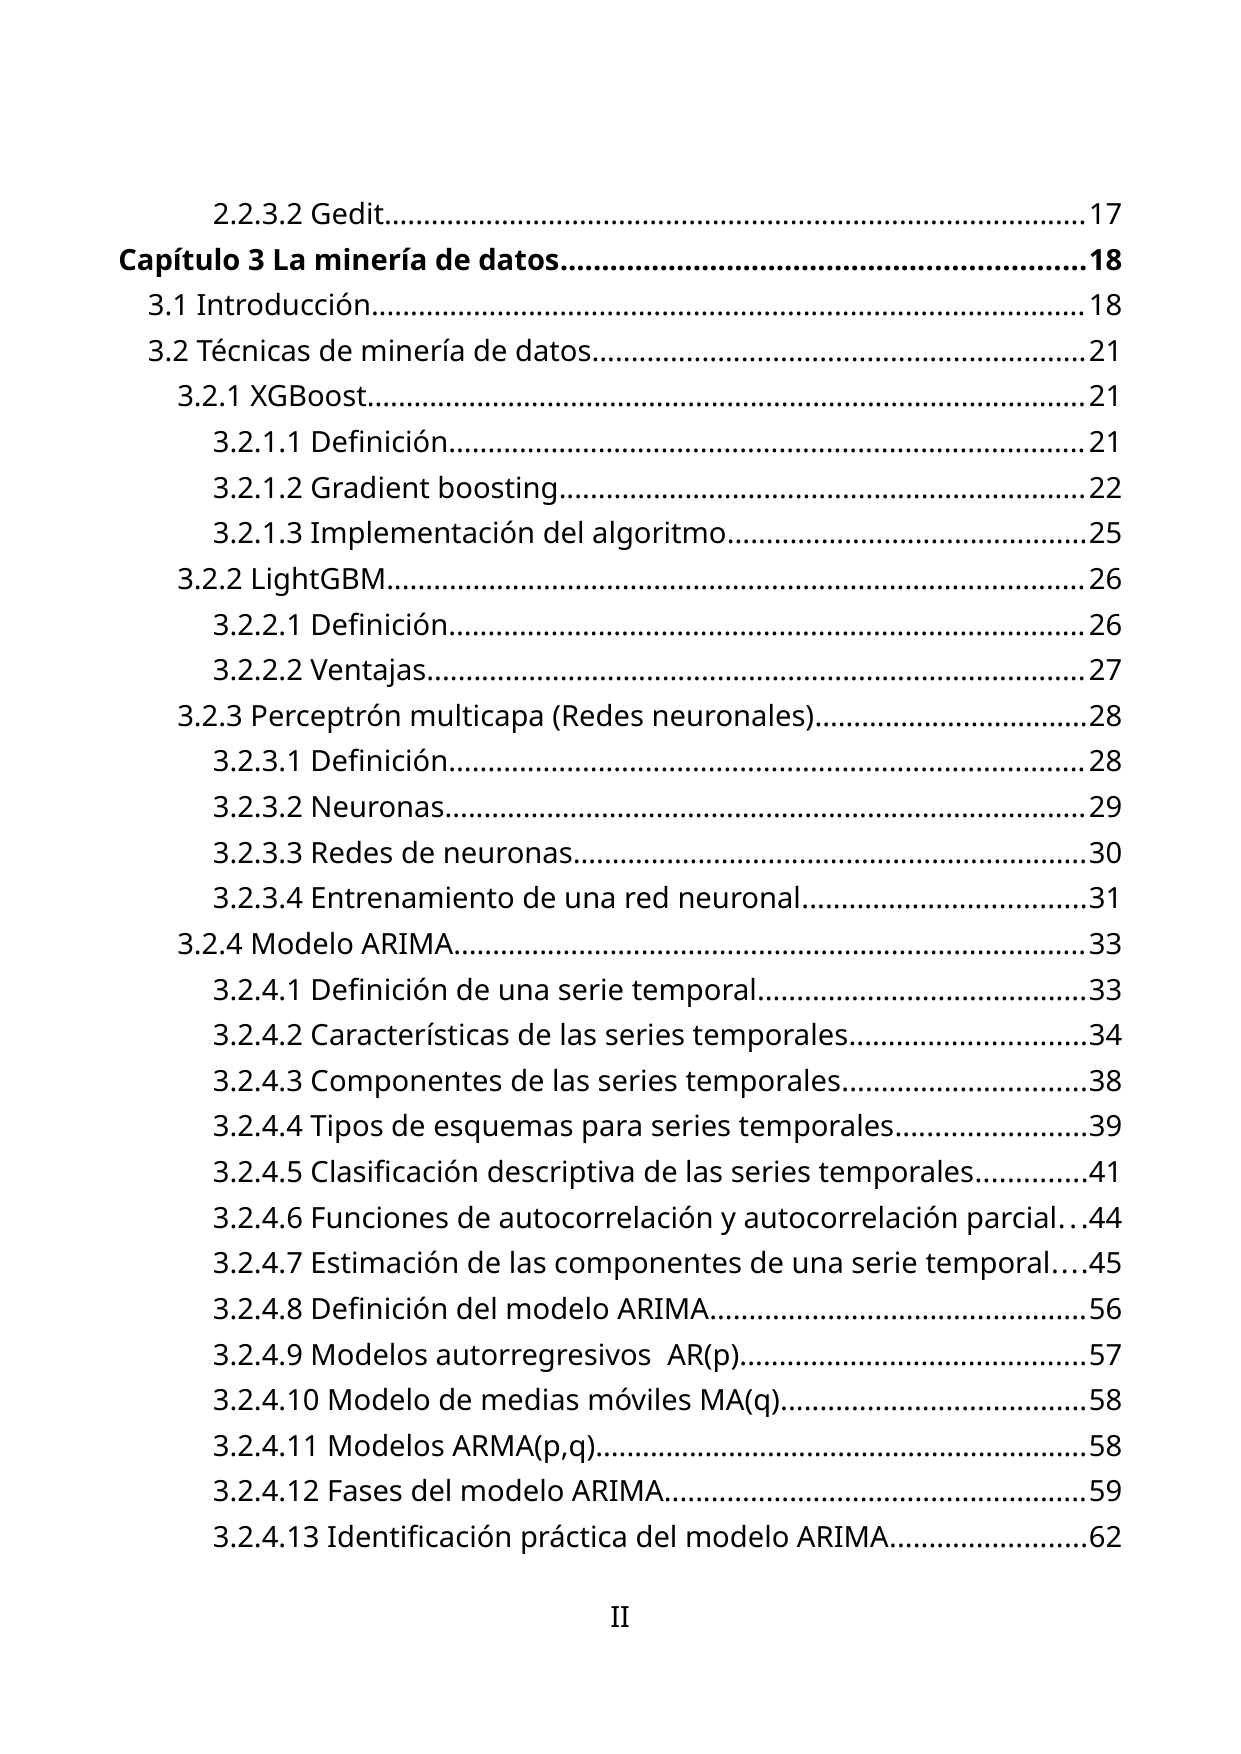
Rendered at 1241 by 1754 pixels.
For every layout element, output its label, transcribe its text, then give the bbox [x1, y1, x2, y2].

text 3.2 Técnicas de minería de datos 21 [148, 330, 1122, 370]
text 3.2.4.12 Fases del modelo ARIMA 59 [207, 1471, 1122, 1510]
text 3.2.4.8 Definición del modelo ARIMA 56 [207, 1288, 1122, 1328]
text 3.2.2.2 Ventajas 27 [207, 649, 1122, 689]
text Capítulo 3 La minería de datos 18 [118, 239, 1122, 278]
text 3.2.3.4 Entrenamiento de una red neuronal 31 [207, 878, 1122, 917]
text 3.2.4.1 Definición de una serie temporal 33 [207, 969, 1122, 1008]
text 3.2.4.9 Modelos autorregresivos AR(p) 57 [207, 1334, 1122, 1373]
text 3.2.3.1 Definición 28 [207, 741, 1122, 780]
text 3.2.4 Modelo ARIMA 33 [177, 923, 1122, 963]
text 3.2.2 LightGBM 26 [177, 558, 1122, 598]
text 3.2.1.1 Definición 21 [207, 421, 1122, 461]
text 3.2.1.3 Implementación del algoritmo 25 [207, 513, 1122, 552]
text 3.1 Introducción 18 [148, 284, 1122, 324]
text 2.2.3.2 Gedit 17 [207, 193, 1122, 233]
text 3.2.3.2 Neuronas 29 [207, 786, 1122, 826]
text 3.2.4.11 Modelos ARMA(p,q) 58 [207, 1425, 1122, 1465]
text 3.2.4.4 Tipos de esquemas para series temporales 39 [207, 1106, 1122, 1145]
text 3.2.4.5 Clasificación descriptiva de las series temporales 41 [207, 1151, 1122, 1191]
text 3.2.1 XGBoost 21 [177, 376, 1122, 415]
text 3.2.4.6 Funciones de autocorrelación y autocorrelación parcial 44 [207, 1197, 1122, 1237]
text 3.2.4.10 Modelo de medias móviles MA(q) 58 [207, 1379, 1122, 1419]
text 3.2.1.2 Gradient boosting 22 [207, 467, 1122, 507]
text 3.2.3.3 Redes de neuronas 30 [207, 832, 1122, 872]
text 3.2.2.1 Definición 26 [207, 604, 1122, 643]
text 3.2.3 Perceptrón multicapa (Redes neuronales) 28 [177, 695, 1122, 735]
text 3.2.4.3 Componentes de las series temporales 38 [207, 1060, 1122, 1100]
text 3.2.4.2 Características de las series temporales 34 [207, 1014, 1122, 1054]
text 3.2.4.13 Identificación práctica del modelo ARIMA 62 [207, 1516, 1122, 1556]
text 3.2.4.7 Estimación de las componentes de una serie temporal 45 [207, 1243, 1122, 1282]
